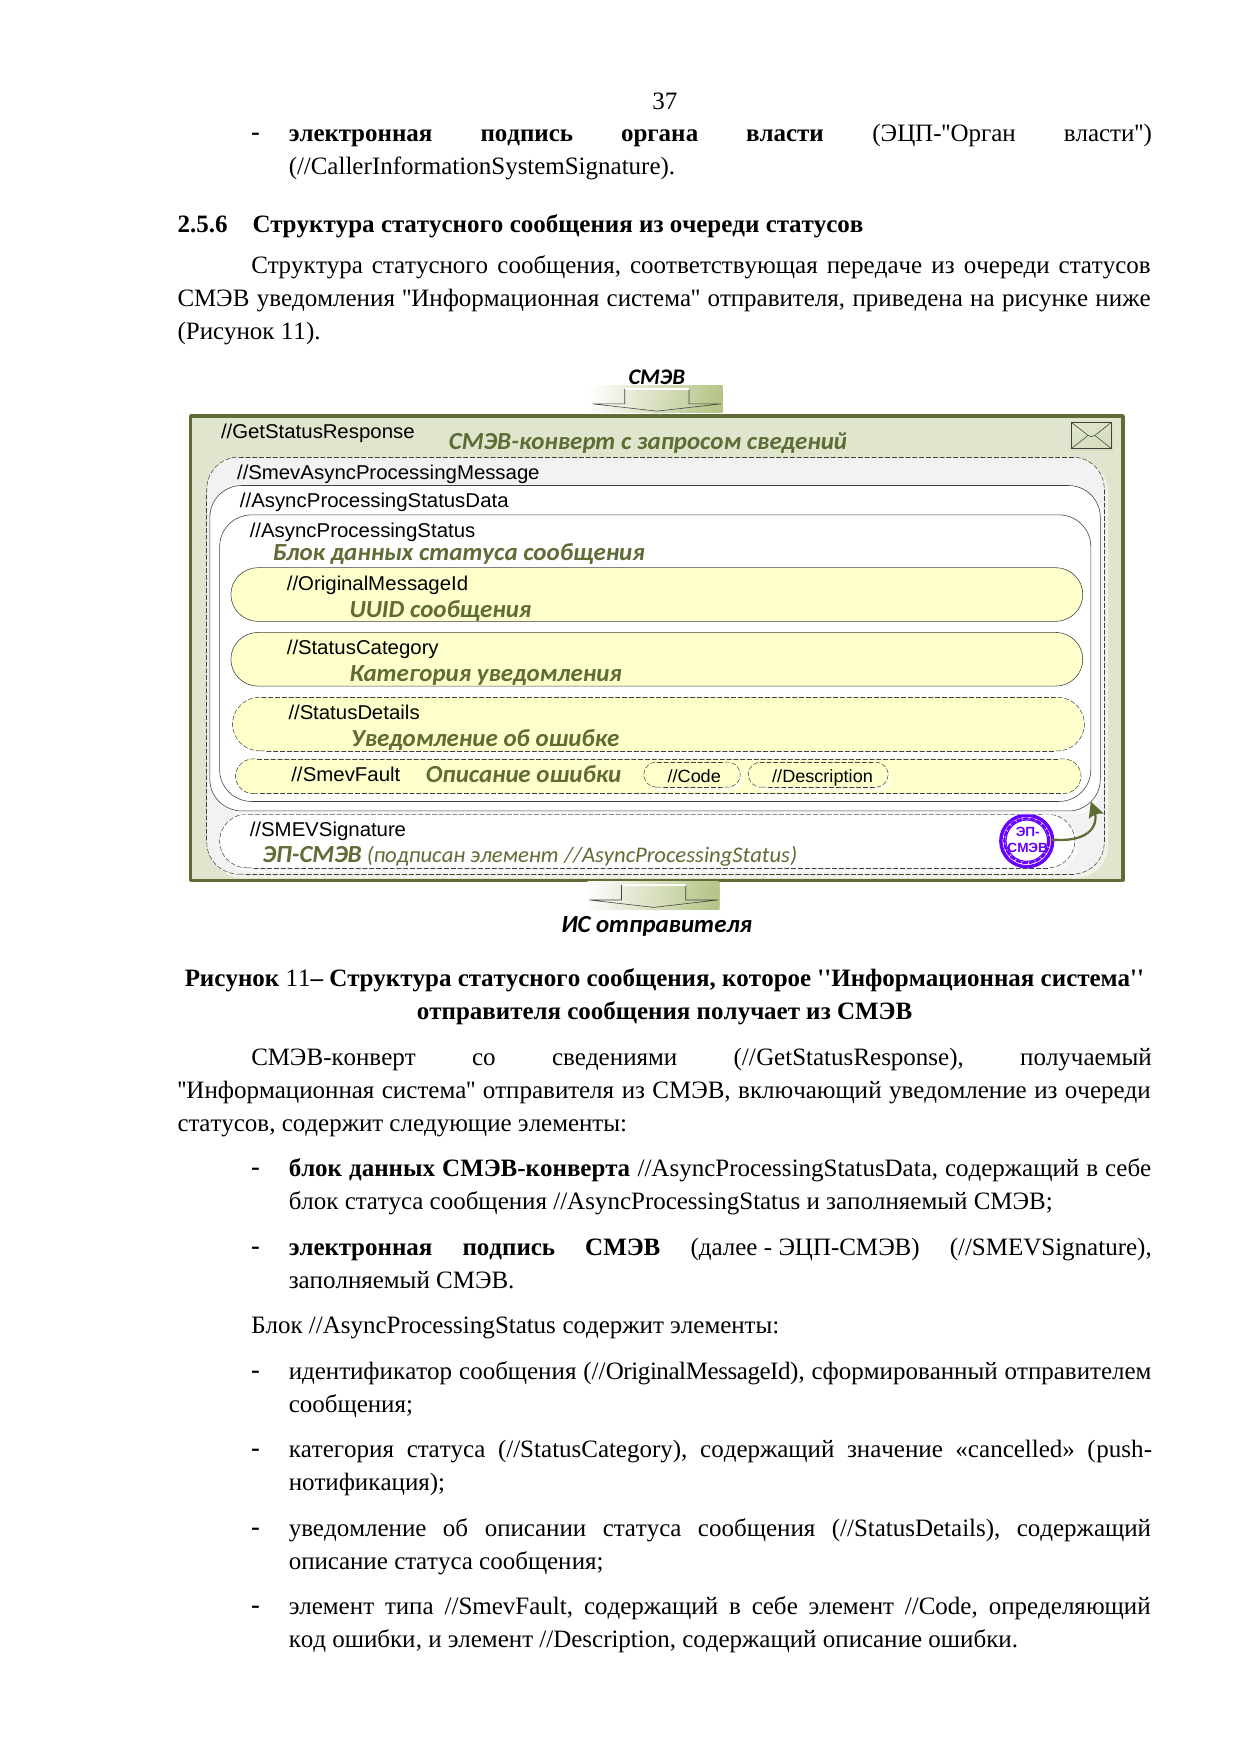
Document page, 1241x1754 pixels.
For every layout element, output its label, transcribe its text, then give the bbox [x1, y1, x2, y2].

text СМЭВ-конверт со сведениями (//GetStatusResponse), получаемый ''Информационная система'' отправителя из СМЭВ, включающий уведомление из очереди статусов, содержит следующие элементы: [177, 1042, 1152, 1136]
subtitle Структура статусного сообщения из очереди статусов [177, 209, 1152, 238]
text Структура статусного сообщения, соответствующая передаче из очереди статусов СМЭВ уведомления ''Информационная система'' отправителя, приведена на рисунке ниже (Рисунок 11)14. [177, 250, 1152, 345]
list элемент типа //SmevFault, содержащий в себе элемент //Code, определяющий код ошибки, и элемент //Description, содержащий описание ошибки. [251, 1591, 1152, 1653]
list электронная подпись СМЭВ (далее - ЭЦП-СМЭВ) (//SMEVSignature), заполняемый СМЭВ. [251, 1232, 1152, 1293]
text Рисунок 11– Структура статусного сообщения, которое ''Информационная система'' отправителя сообщения получает из СМЭВ [177, 963, 1152, 1025]
list категория статуса (//StatusCategory), содержащий значение «сancelled» (push-нотификация); [251, 1434, 1152, 1496]
list электронная подпись органа власти (ЭЦП-''Орган власти'') (//CallerInformationSystemSignature). [251, 118, 1152, 180]
list идентификатор сообщения (//OriginalMessageId), сформированный отправителем сообщения; [251, 1356, 1152, 1418]
list уведомление об описании статуса сообщения (//StatusDetails), содержащий описание статуса сообщения; [251, 1513, 1152, 1575]
list блок данных СМЭВ-конверта //AsyncProcessingStatusData, содержащий в себе блок статуса сообщения //AsyncProcessingStatus и заполняемый СМЭВ; [251, 1153, 1152, 1215]
list Блок //AsyncProcessingStatus содержит элементы: [251, 1310, 1152, 1339]
